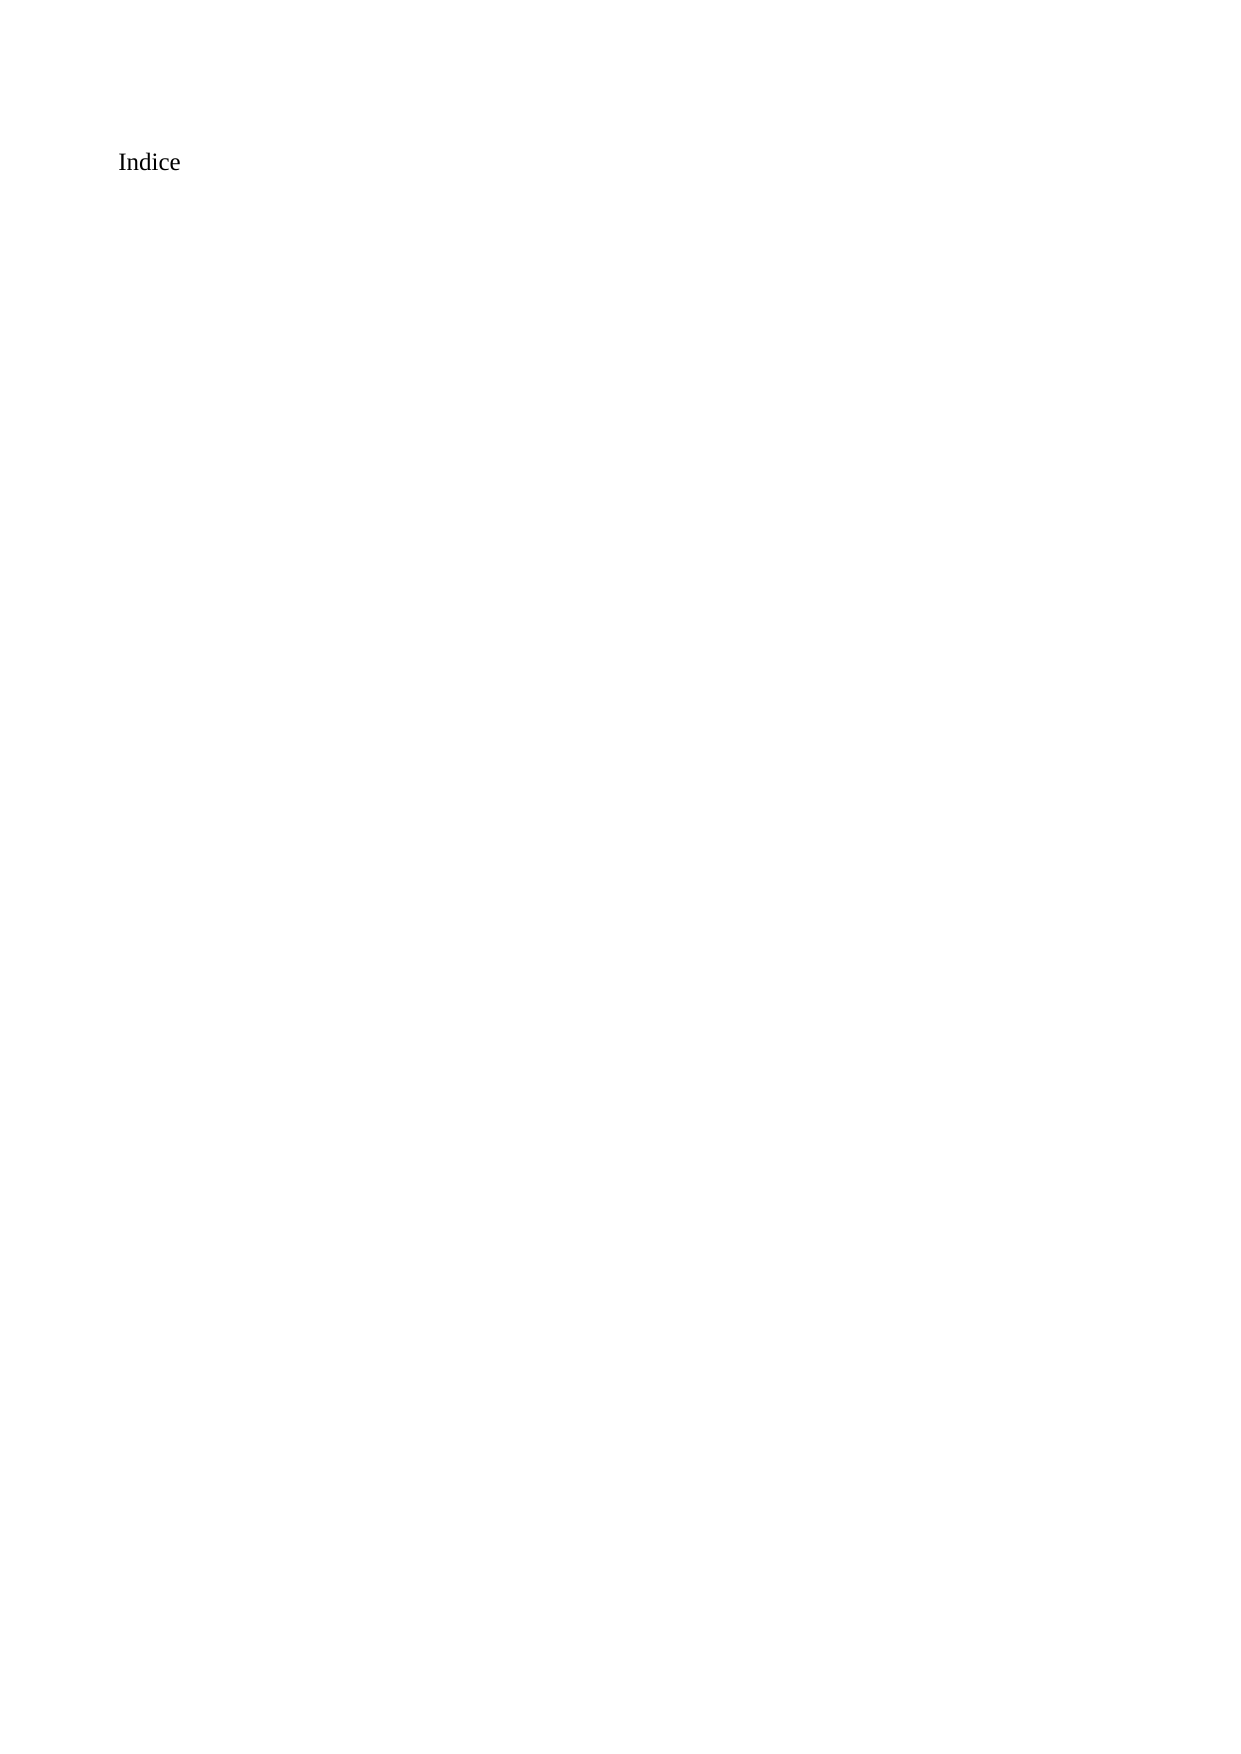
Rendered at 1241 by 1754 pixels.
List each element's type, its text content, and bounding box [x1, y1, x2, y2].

text Indice [118, 147, 1122, 176]
